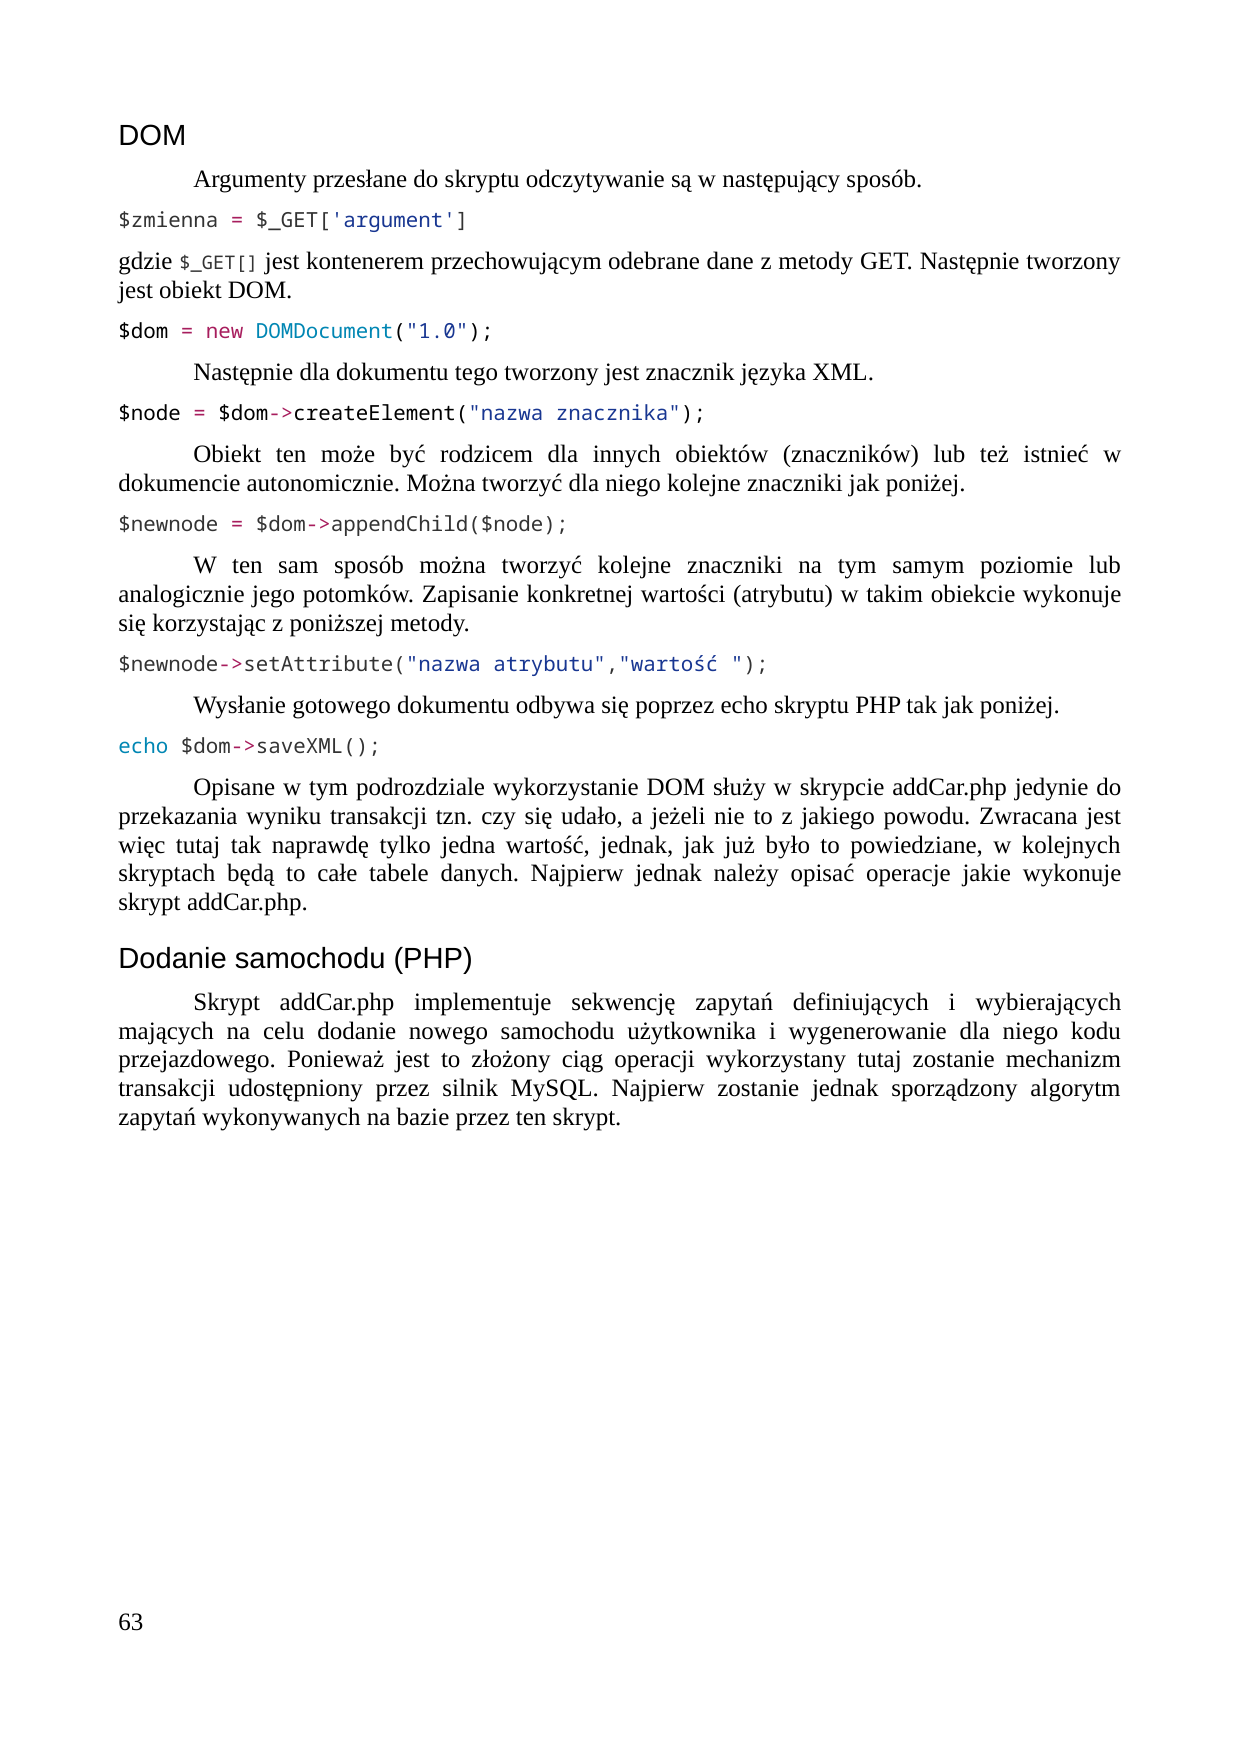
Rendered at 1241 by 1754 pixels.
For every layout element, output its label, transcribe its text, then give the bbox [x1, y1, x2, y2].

text Obiekt ten może być rodzicem dla innych obiektów (znaczników) lub też istnieć w dokumencie autonomicznie. Można tworzyć dla niego kolejne znaczniki jak poniżej. [118, 439, 1122, 497]
text $dom = new DOMDocument("1.0"); [118, 316, 1122, 345]
text $node = $dom->createElement("nazwa znacznika"); [118, 398, 1122, 427]
text $newnode = $dom->appendChild($node); [118, 509, 1122, 538]
text Argumenty przesłane do skryptu odczytywanie są w następujący sposób. [118, 164, 1122, 193]
text gdzie $_GET[] jest kontenerem przechowującym odebrane dane z metody GET. Następnie tworzony jest obiekt DOM. [118, 246, 1122, 304]
subtitle DOM [118, 118, 1122, 152]
text echo $dom->saveXML(); [118, 731, 1122, 760]
text W ten sam sposób można tworzyć kolejne znaczniki na tym samym poziomie lub analogicznie jego potomków. Zapisanie konkretnej wartości (atrybutu) w takim obiekcie wykonuje się korzystając z poniższej metody. [118, 550, 1122, 637]
text Opisane w tym podrozdziale wykorzystanie DOM służy w skrypcie addCar.php jedynie do przekazania wyniku transakcji tzn. czy się udało, a jeżeli nie to z jakiego powodu. Zwracana jest więc tutaj tak naprawdę tylko jedna wartość, jednak, jak już było to powiedziane, w kolejnych skryptach będą to całe tabele danych. Najpierw jednak należy opisać operacje jakie wykonuje skrypt addCar.php. [118, 772, 1122, 916]
text $newnode->setAttribute("nazwa atrybutu","wartość "); [118, 649, 1122, 678]
subtitle Dodanie samochodu (PHP) [118, 941, 1122, 974]
text Wysłanie gotowego dokumentu odbywa się poprzez echo skryptu PHP tak jak poniżej. [118, 690, 1122, 719]
text $zmienna = $_GET['argument'] [118, 205, 1122, 234]
text Następnie dla dokumentu tego tworzony jest znacznik języka XML. [118, 357, 1122, 386]
text Skrypt addCar.php implementuje sekwencję zapytań definiujących i wybierających mających na celu dodanie nowego samochodu użytkownika i wygenerowanie dla niego kodu przejazdowego. Ponieważ jest to złożony ciąg operacji wykorzystany tutaj zostanie mechanizm transakcji udostępniony przez silnik MySQL. Najpierw zostanie jednak sporządzony algorytm zapytań wykonywanych na bazie przez ten skrypt. [118, 987, 1122, 1131]
